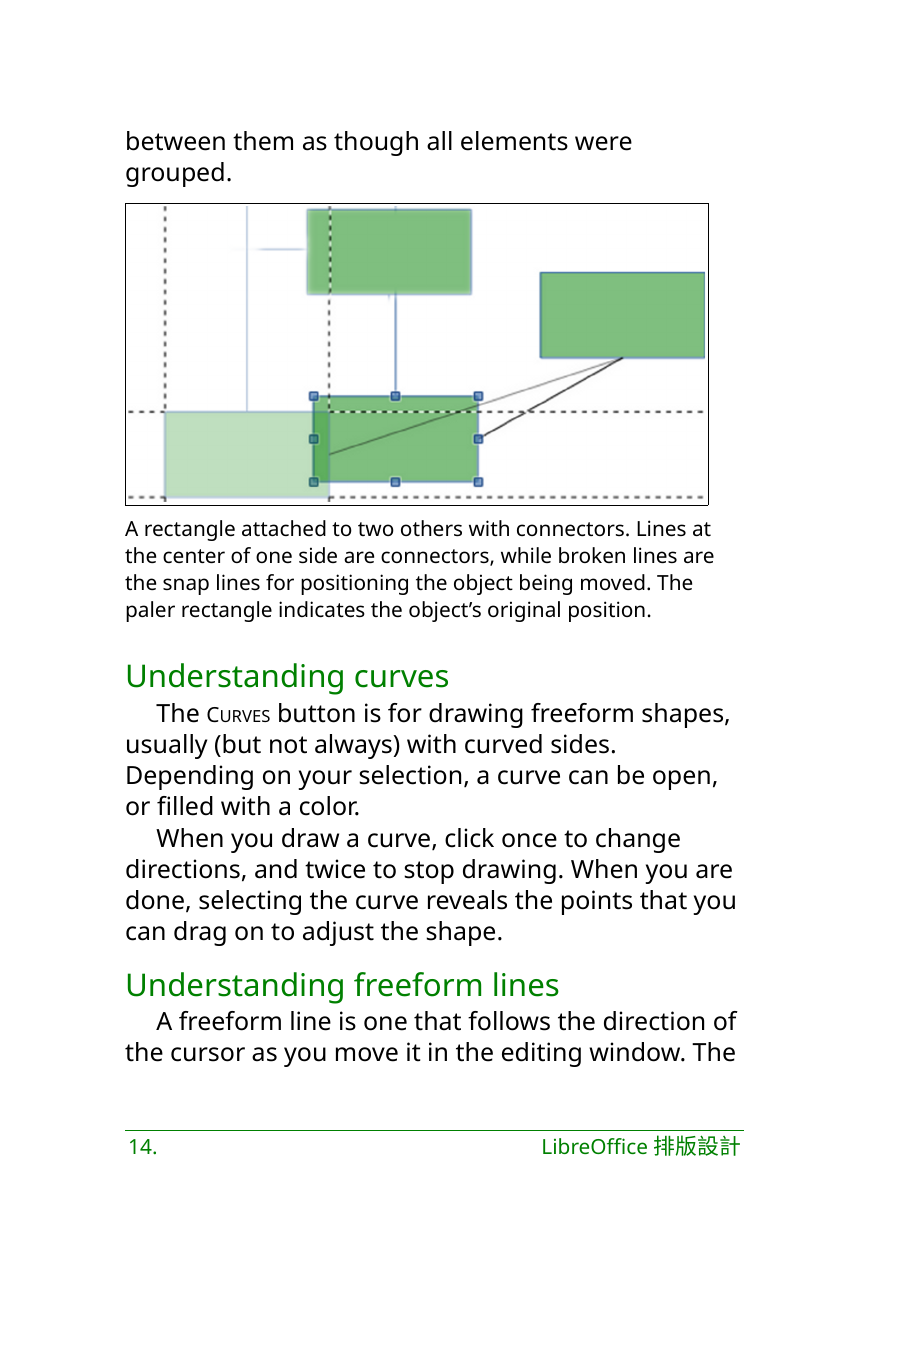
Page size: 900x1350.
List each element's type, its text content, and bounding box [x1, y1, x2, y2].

table_header [126, 204, 708, 505]
text between them as though all elements were grouped. [125, 125, 744, 187]
table_header [125, 203, 744, 507]
subtitle Understanding freeform lines [125, 963, 744, 1005]
text The Curves button is for drawing freeform shapes, usually (but not always) with curved sides. Depending on your selection, a curve can be open, or filled with a color. [125, 697, 744, 822]
picture [128, 206, 706, 502]
subtitle Understanding curves [125, 654, 744, 697]
text A freeform line is one that follows the direction of the cursor as you move it in the editing window. The [125, 1005, 744, 1068]
text When you draw a curve, click once to change directions, and twice to stop drawing. When you are done, selecting the curve reveals the points that you can drag on to adjust the shape. [125, 822, 744, 947]
table_cell A rectangle attached to two others with connectors. Lines at the center of one side are connectors, while broken lines are the snap lines for positioning the object being moved. The paler rectangle indicates the object’s original position. [125, 507, 744, 623]
